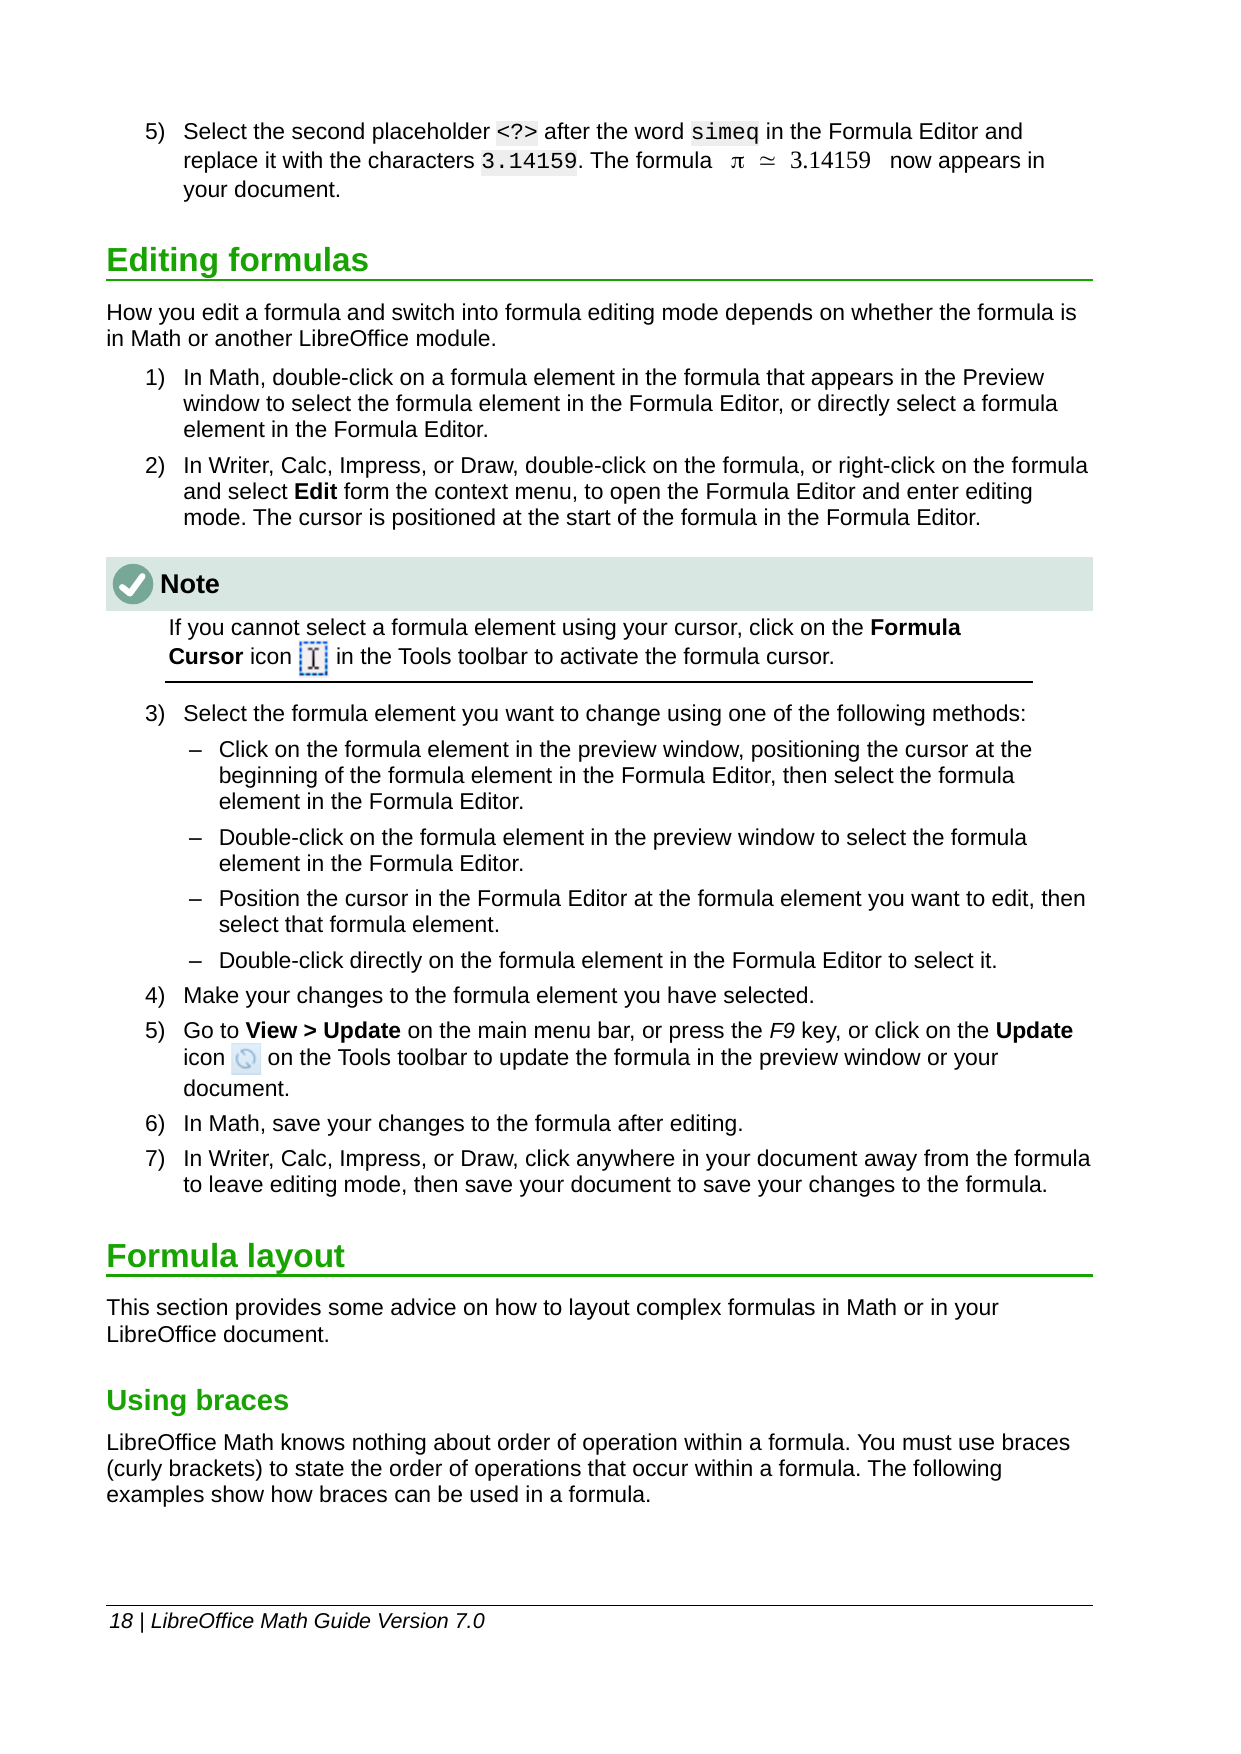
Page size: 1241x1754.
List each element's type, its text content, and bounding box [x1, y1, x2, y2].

subtitle Using braces [106, 1383, 1093, 1417]
text LibreOffice Math knows nothing about order of operation within a formula. You must use braces (curly brackets) to state the order of operations that occur within a formula. The following examples show how braces can be used in a formula. [106, 1428, 1093, 1507]
picture [231, 1043, 262, 1075]
subtitle Note [106, 557, 1093, 611]
list Position the cursor in the Formula Editor at the formula element you want to edit, then select that formula element. [189, 885, 1093, 938]
list Double-click on the formula element in the preview window to select the formula element in the Formula Editor. [189, 823, 1093, 876]
text This section provides some advice on how to layout complex formulas in Math or in your LibreOffice document. [106, 1294, 1093, 1347]
list Double-click directly on the formula element in the Formula Editor to select it. [189, 947, 1093, 973]
list In Math, double-click on a formula element in the formula that appears in the Preview window to select the formula element in the Formula Editor, or directly select a formula element in the Formula Editor. [165, 364, 1093, 443]
subtitle Editing formulas [106, 240, 1093, 279]
text How you edit a formula and switch into formula editing mode depends on whether the formula is in Math or another LibreOffice module. [106, 298, 1093, 351]
list Make your changes to the formula element you have selected. [165, 982, 1093, 1008]
list In Writer, Calc, Impress, or Draw, double-click on the formula, or right-click on the formula and select Edit form the context menu, to open the Formula Editor and enter editing mode. The cursor is positioned at the start of the formula in the Formula Editor. [165, 452, 1093, 531]
list In Math, save your changes to the formula after editing. [165, 1110, 1093, 1136]
list Select the formula element you want to change using one of the following methods: [165, 700, 1093, 727]
list In Writer, Calc, Impress, or Draw, click anywhere in your document away from the formula to leave editing mode, then save your document to save your changes to the formula. [165, 1145, 1093, 1198]
list Click on the formula element in the preview window, positioning the cursor at the beginning of the formula element in the Formula Editor, then select the formula element in the Formula Editor. [189, 736, 1093, 814]
picture [298, 640, 330, 678]
list Select the second placeholder <?> after the word simeq in the Formula Editor and replace it with the characters 3.14159. The formulanow appears in your document. [165, 118, 1093, 202]
text If you cannot select a formula element using your cursor, click on the Formula Cursor icon in the Tools toolbar to activate the formula cursor. [165, 611, 1033, 681]
subtitle Formula layout [106, 1236, 1093, 1274]
list Go to View > Update on the main menu bar, or press the F9 key, or click on the Update icon on the Tools toolbar to update the formula in the preview window or your document. [165, 1017, 1093, 1101]
